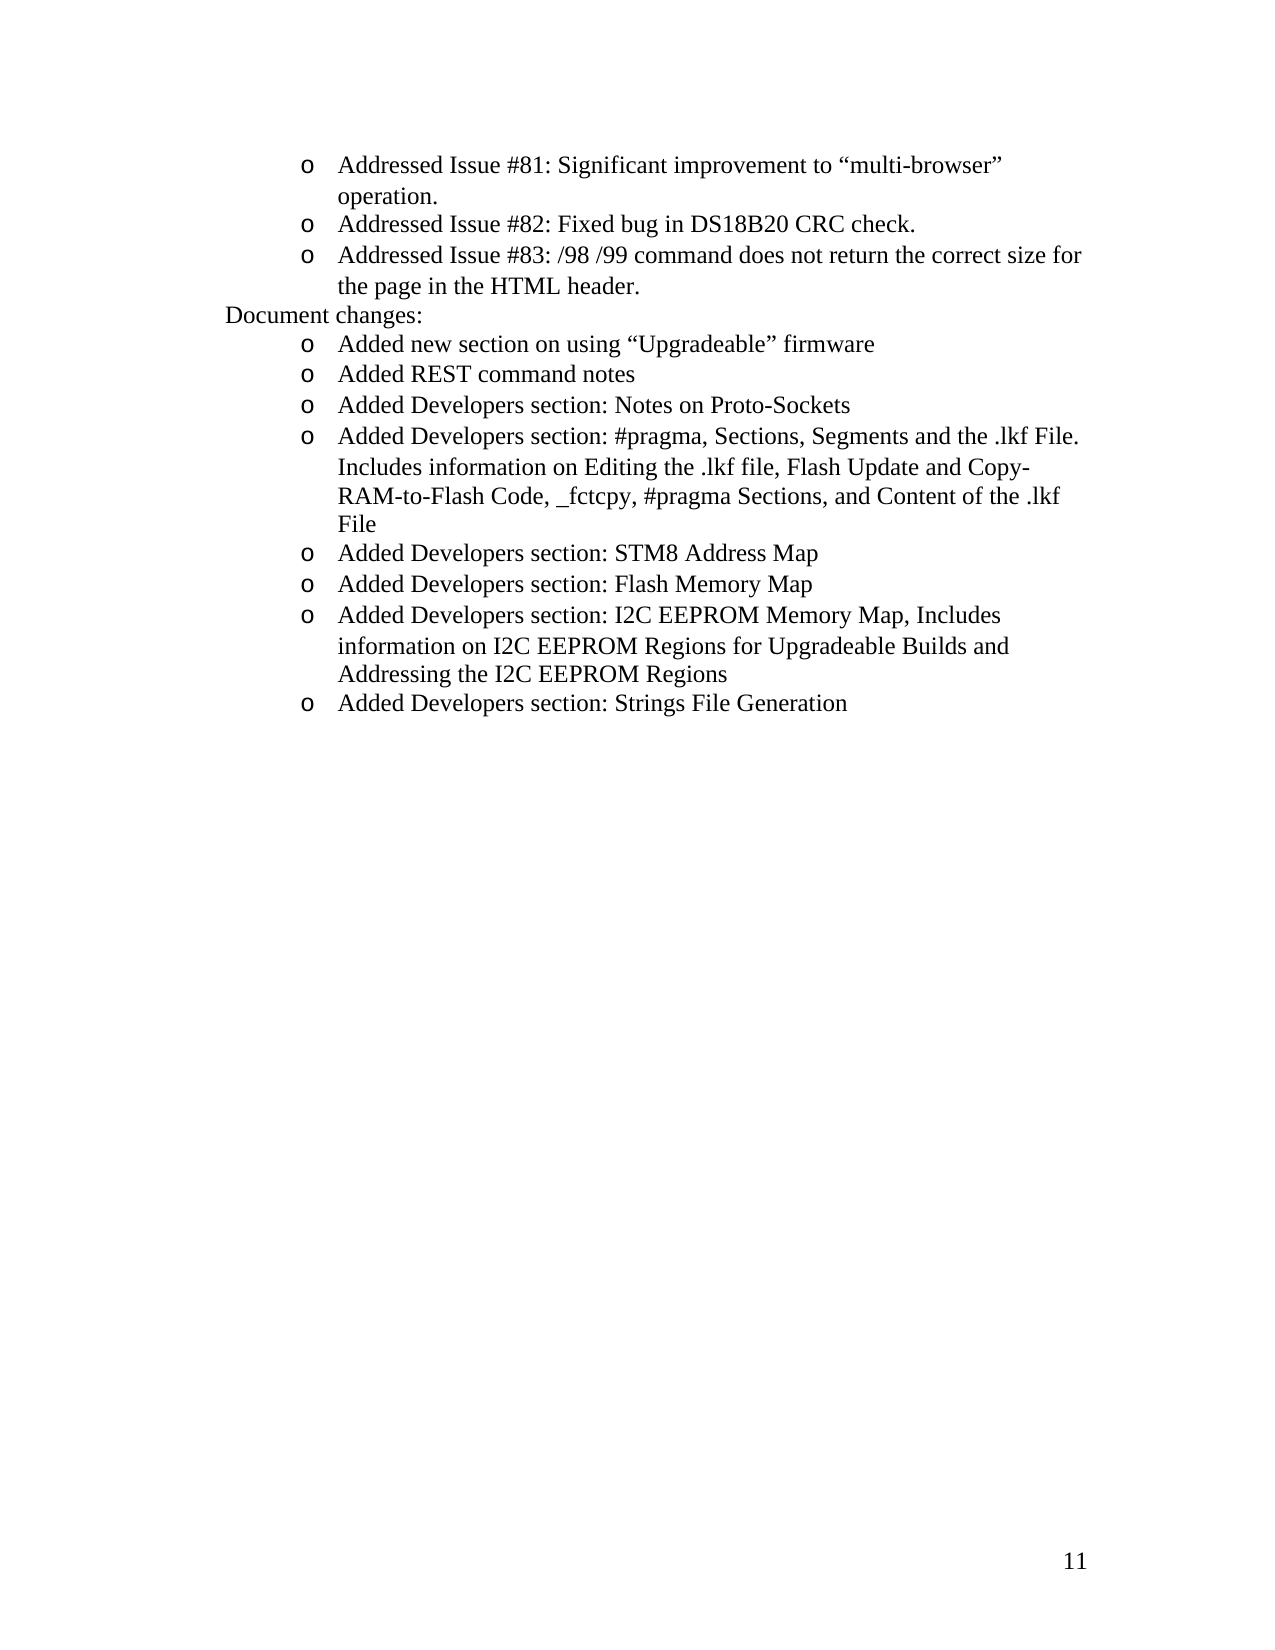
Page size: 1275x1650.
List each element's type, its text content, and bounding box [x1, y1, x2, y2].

list Addressed Issue #82: Fixed bug in DS18B20 CRC check. [300, 209, 1087, 240]
list Added Developers section: STM8 Address Map [300, 538, 1087, 569]
list Added Developers section: Notes on Proto-Sockets [300, 390, 1087, 421]
list Added Developers section: Strings File Generation [300, 688, 1087, 719]
list Added Developers section: #pragma, Sections, Segments and the .lkf File. Includes information on Editing the .lkf file, Flash Update and Copy-RAM-to-Flash Code, _fctcpy, #pragma Sections, and Content of the .lkf File [300, 421, 1087, 538]
list Added new section on using “Upgradeable” firmware [300, 329, 1087, 359]
list Added Developers section: I2C EEPROM Memory Map, Includes information on I2C EEPROM Regions for Upgradeable Builds and Addressing the I2C EEPROM Regions [300, 600, 1087, 688]
list Added REST command notes [300, 359, 1087, 390]
text Document changes: [225, 300, 1087, 329]
list Addressed Issue #81: Significant improvement to “multi-browser” operation. [300, 150, 1087, 209]
list Addressed Issue #83: /98 /99 command does not return the correct size for the page in the HTML header. [300, 240, 1087, 300]
list Added Developers section: Flash Memory Map [300, 569, 1087, 600]
